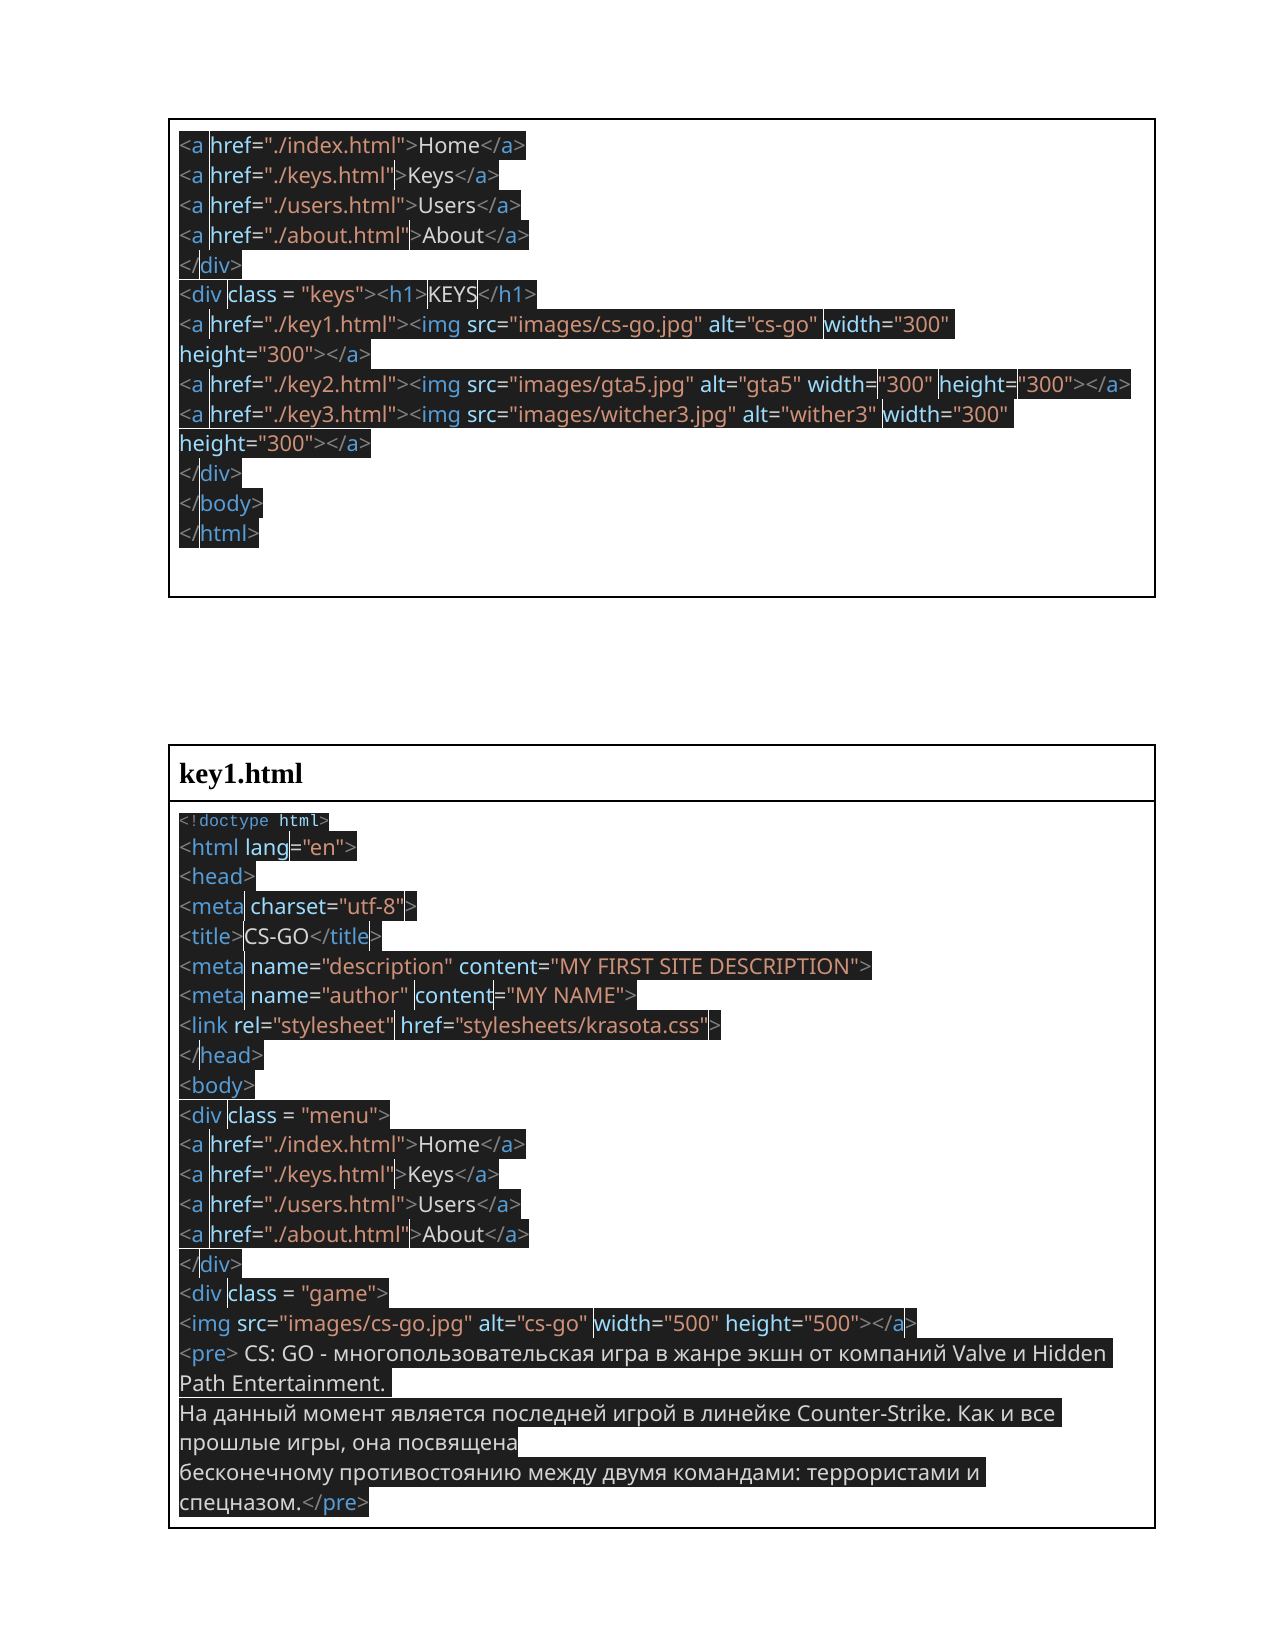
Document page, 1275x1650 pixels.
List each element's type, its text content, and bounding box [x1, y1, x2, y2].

table_header key1.html [170, 746, 1154, 800]
table_cell <!doctype html> <html lang="en"> <head> <meta charset="utf-8"> <title>CS-GO</title> <meta name="description" content="MY FIRST SITE DESCRIPTION"> <meta name="author" content="MY NAME"> <link rel="stylesheet" href="stylesheets/krasota.css"> </head> <body> <div class = "menu"> <a href="./index.html">Home</a> <a href="./keys.html">Keys</a> <a href="./users.html">Users</a> <a href="./about.html">About</a> </div> <div class = "game"> <img src="images/cs-go.jpg" alt="cs-go" width="500" height="500"></a> <pre> CS: GO - многопользовательская игра в жанре экшн от компаний Valve и Hidden Path Entertainment. На данный момент является последней игрой в линейке Counter-Strike. Как и все прошлые игры, она посвящена бесконечному противостоянию между двумя командами: террористами и спецназом.</pre> [170, 802, 1154, 1527]
table_cell <a href="./index.html">Home</a> <a href="./keys.html">Keys</a> <a href="./users.html">Users</a> <a href="./about.html">About</a> </div> <div class = "keys"><h1>KEYS</h1> <a href="./key1.html"><img src="images/cs-go.jpg" alt="cs-go" width="300" height="300"></a> <a href="./key2.html"><img src="images/gta5.jpg" alt="gta5" width="300" height="300"></a> <a href="./key3.html"><img src="images/witcher3.jpg" alt="wither3" width="300" height="300"></a> </div> </body> </html> [170, 120, 1154, 596]
